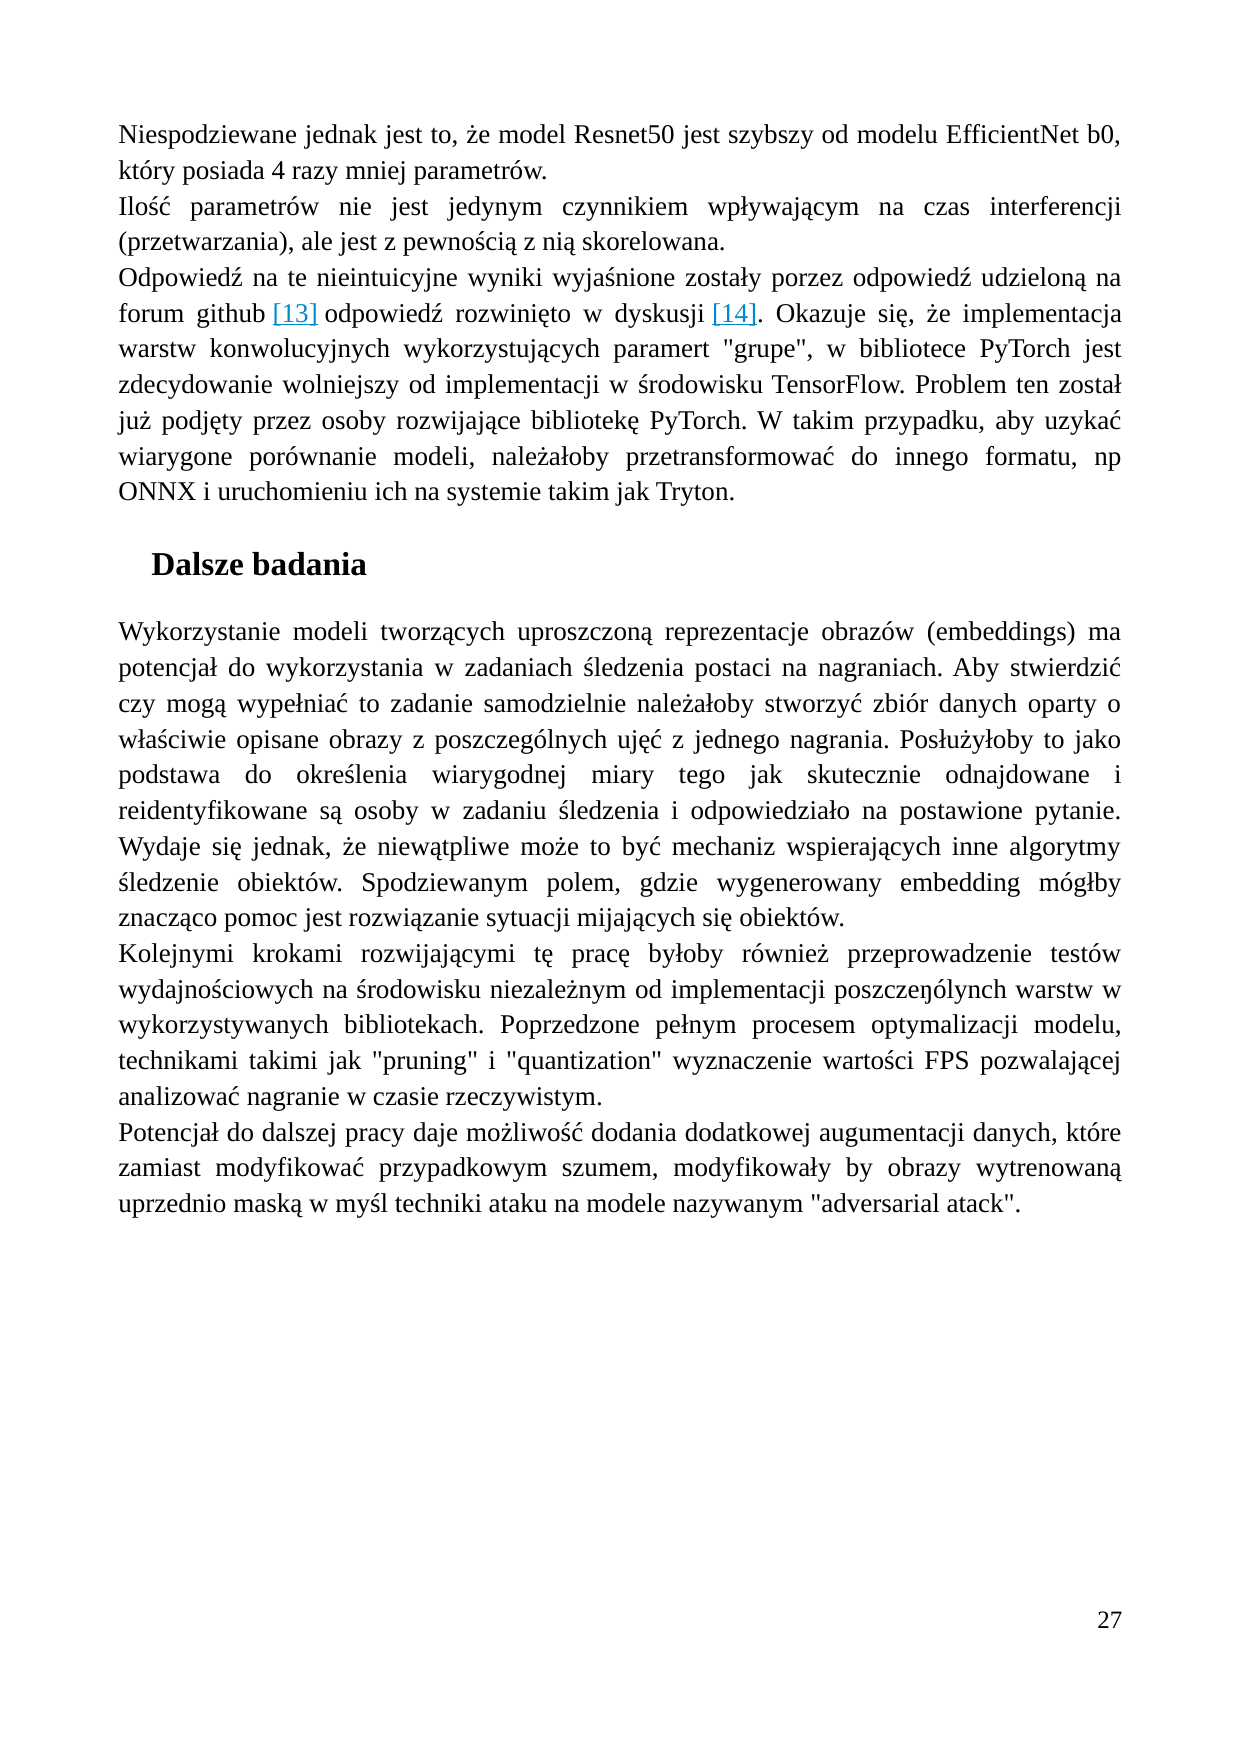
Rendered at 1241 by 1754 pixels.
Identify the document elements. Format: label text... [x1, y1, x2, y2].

text Niespodziewane jednak jest to, że model Resnet50 jest szybszy od modelu EfficientNet b0, który posiada 4 razy mniej parametrów. [118, 118, 1122, 185]
text Kolejnymi krokami rozwijającymi tę pracę byłoby również przeprowadzenie testów wydajnościowych na środowisku niezależnym od implementacji poszczeŋólynch warstw w wykorzystywanych bibliotekach. Poprzedzone pełnym procesem optymalizacji modelu, technikami takimi jak "pruning" i "quantization" wyznaczenie wartości FPS pozwalającej analizować nagranie w czasie rzeczywistym. [118, 937, 1122, 1111]
text Odpowiedź na te nieintuicyjne wyniki wyjaśnione zostały porzez odpowiedź udzieloną na forum github [13] odpowiedź rozwinięto w dyskusji [14]. Okazuje się, że implementacja warstw konwolucyjnych wykorzystujących paramert "grupe", w bibliotece PyTorch jest zdecydowanie wolniejszy od implementacji w środowisku TensorFlow. Problem ten został już podjęty przez osoby rozwijające bibliotekę PyTorch. W takim przypadku, aby uzykać wiarygone porównanie modeli, należałoby przetransformować do innego formatu, np ONNX i uruchomieniu ich na systemie takim jak Tryton. [118, 261, 1122, 507]
subtitle Dalsze badania [151, 544, 1122, 582]
text Wykorzystanie modeli tworzących uproszczoną reprezentacje obrazów (embeddings) ma potencjał do wykorzystania w zadaniach śledzenia postaci na nagraniach. Aby stwierdzić czy mogą wypełniać to zadanie samodzielnie należałoby stworzyć zbiór danych oparty o właściwie opisane obrazy z poszczególnych ujęć z jednego nagrania. Posłużyłoby to jako podstawa do określenia wiarygodnej miary tego jak skutecznie odnajdowane i reidentyfikowane są osoby w zadaniu śledzenia i odpowiedziało na postawione pytanie. Wydaje się jednak, że niewątpliwe może to być mechaniz wspierających inne algorytmy śledzenie obiektów. Spodziewanym polem, gdzie wygenerowany embedding mógłby znacząco pomoc jest rozwiązanie sytuacji mijających się obiektów. [118, 616, 1122, 932]
text Ilość parametrów nie jest jedynym czynnikiem wpływającym na czas interferencji (przetwarzania), ale jest z pewnością z nią skorelowana. [118, 189, 1122, 256]
text Potencjał do dalszej pracy daje możliwość dodania dodatkowej augumentacji danych, które zamiast modyfikować przypadkowym szumem, modyfikowały by obrazy wytrenowaną uprzednio maską w myśl techniki ataku na modele nazywanym "adversarial atack". [118, 1116, 1122, 1218]
